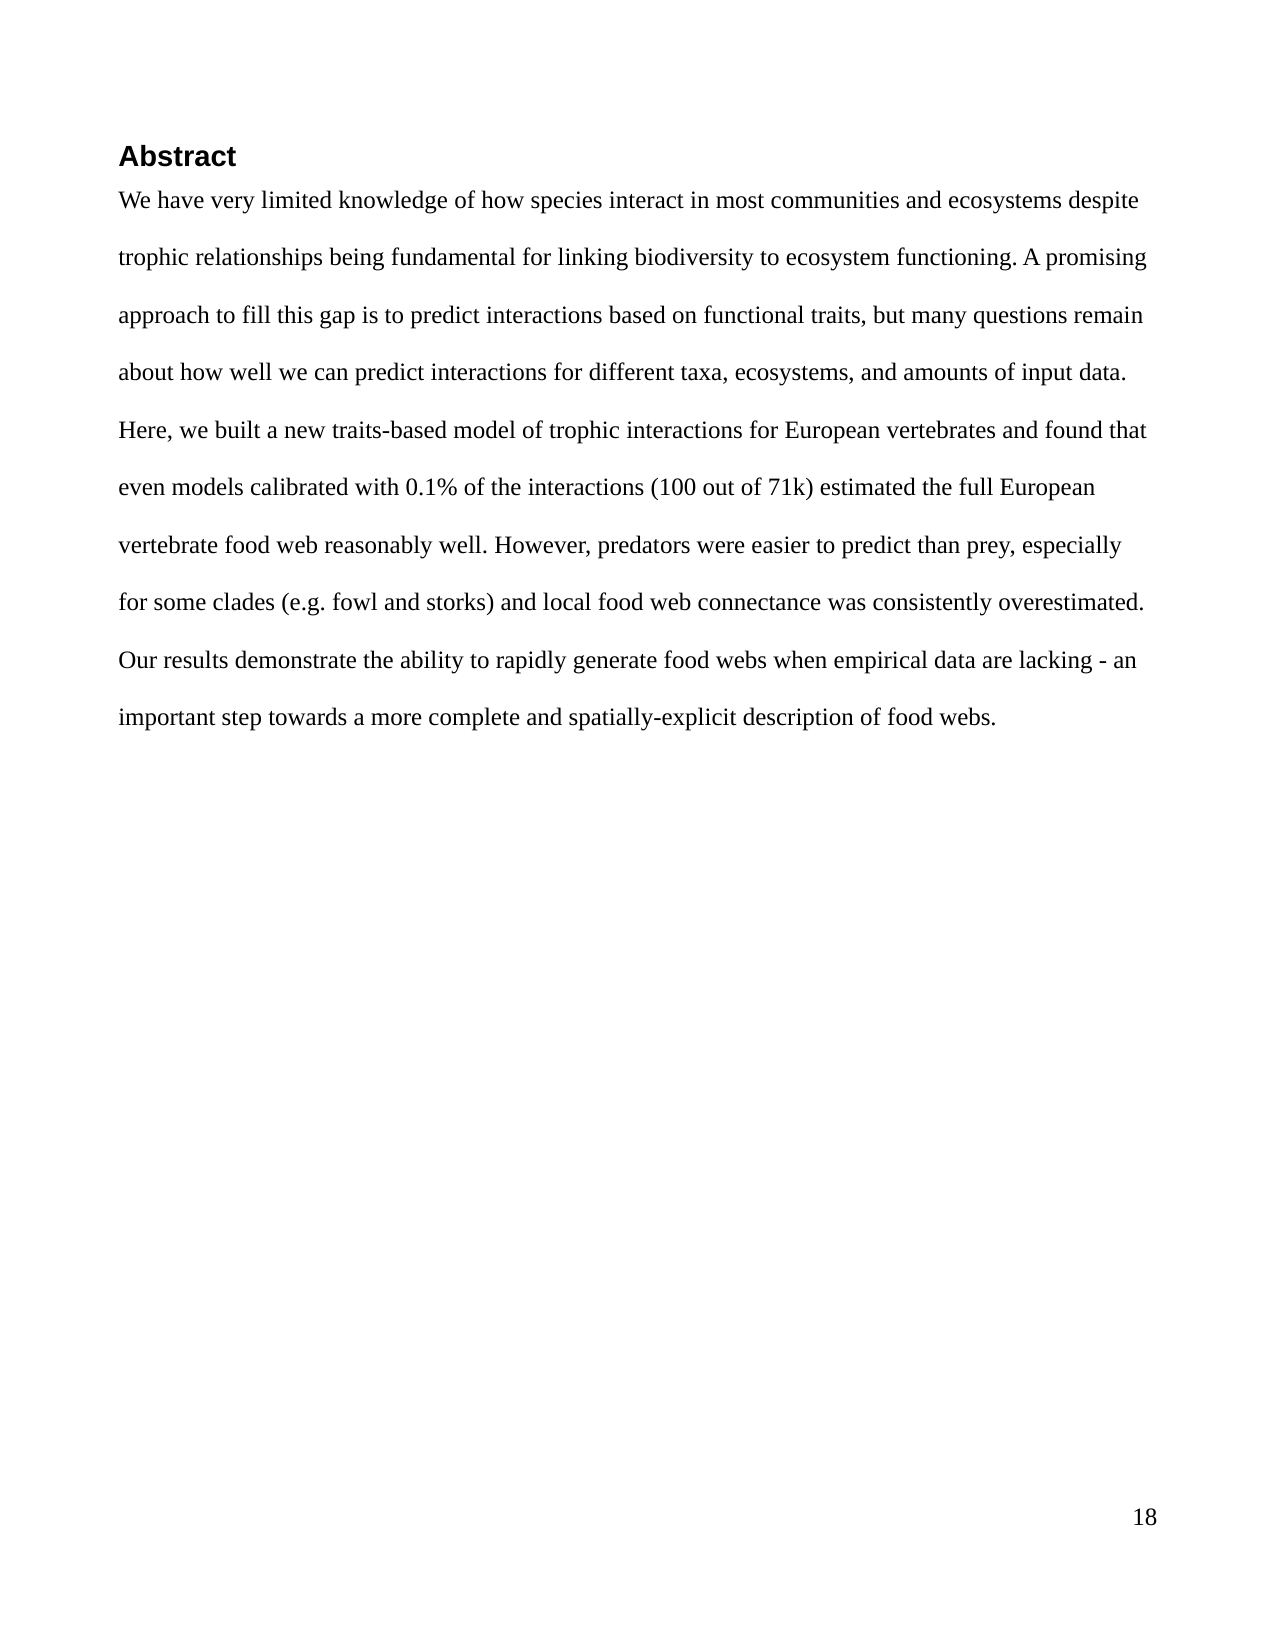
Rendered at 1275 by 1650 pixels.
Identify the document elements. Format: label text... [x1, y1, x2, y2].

text We have very limited knowledge of how species interact in most communities and ecosystems despite trophic relationships being fundamental for linking biodiversity to ecosystem functioning. A promising approach to fill this gap is to predict interactions based on functional traits, but many questions remain about how well we can predict interactions for different taxa, ecosystems, and amounts of input data. Here, we built a new traits-based model of trophic interactions for European vertebrates and found that even models calibrated with 0.1% of the interactions (100 out of 71k) estimated the full European vertebrate food web reasonably well. However, predators were easier to predict than prey, especially for some clades (e.g. fowl and storks) and local food web connectance was consistently overestimated. Our results demonstrate the ability to rapidly generate food webs when empirical data are lacking - an important step towards a more complete and spatially-explicit description of food webs. [118, 185, 1157, 731]
subtitle Abstract [118, 139, 1157, 172]
